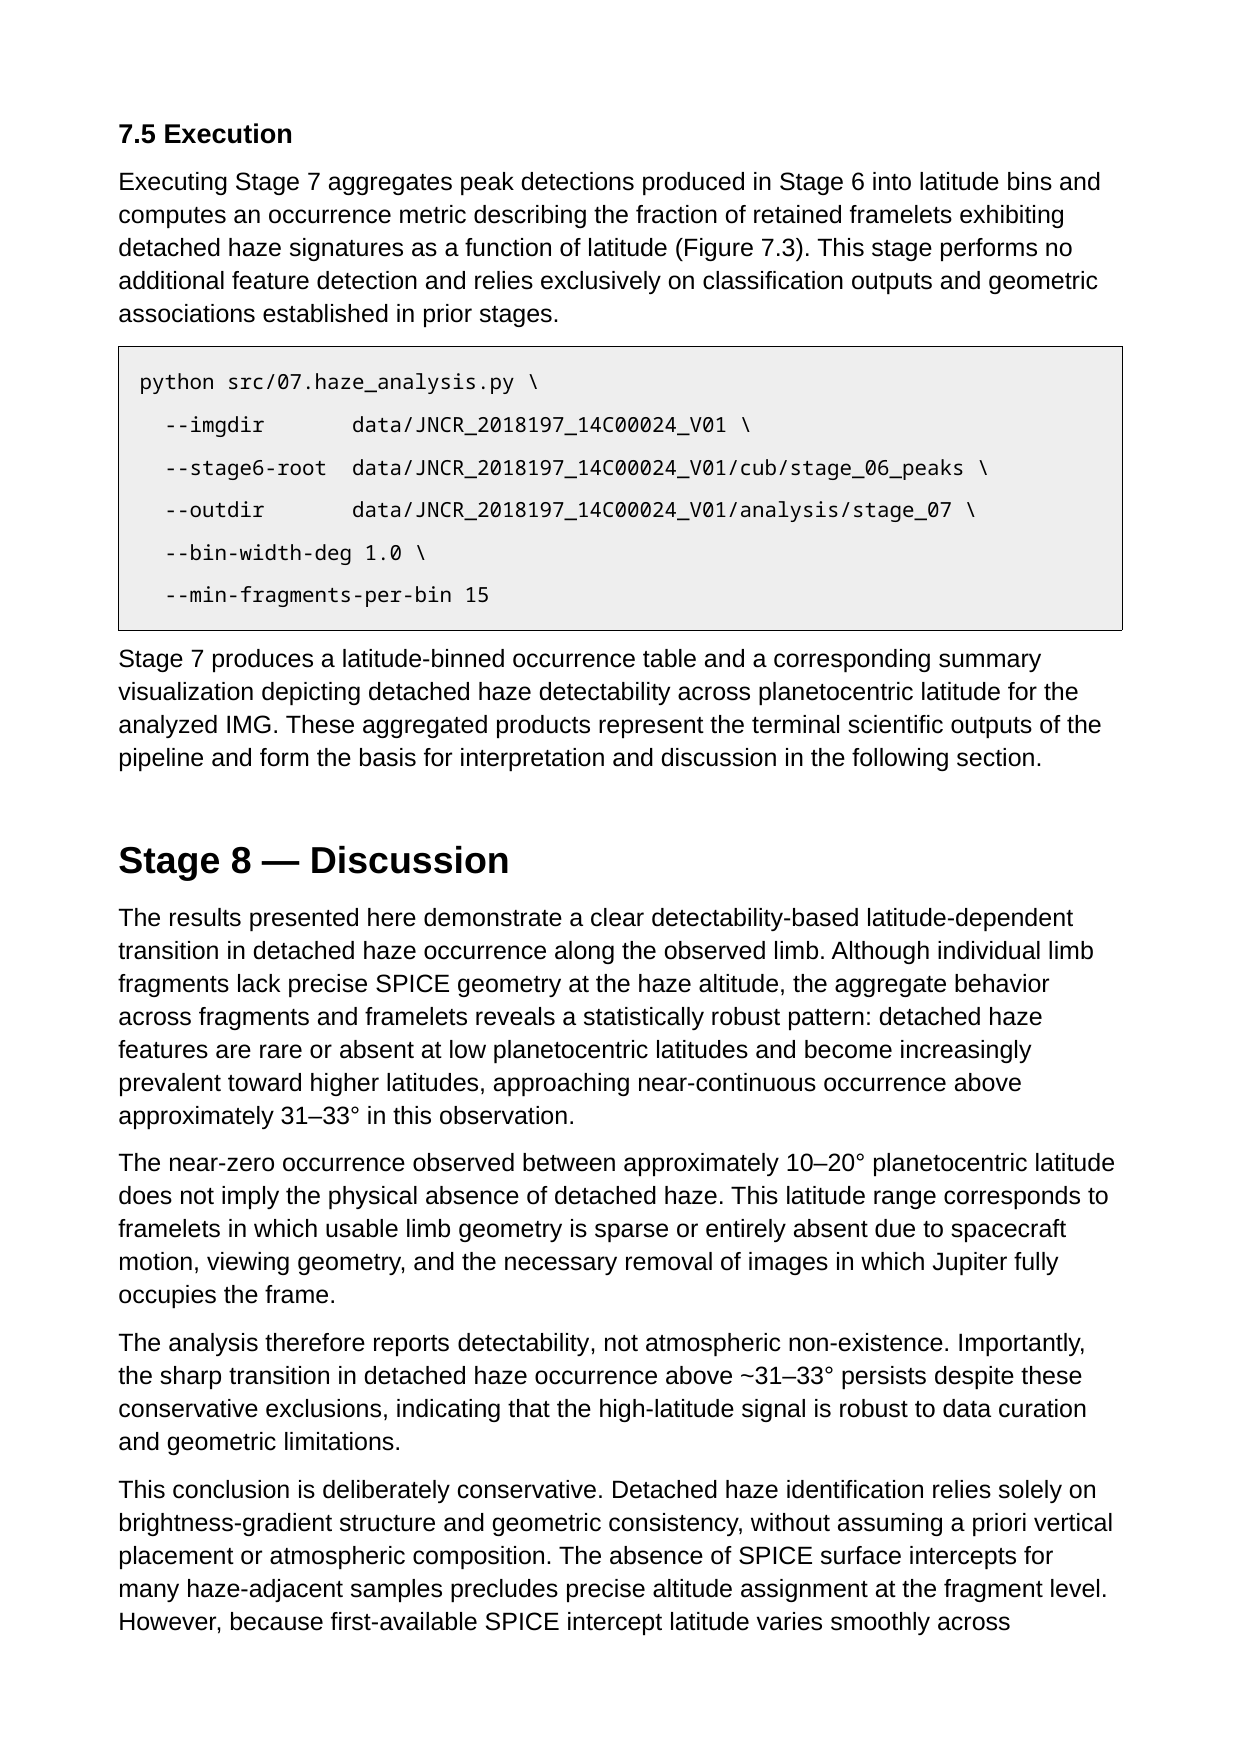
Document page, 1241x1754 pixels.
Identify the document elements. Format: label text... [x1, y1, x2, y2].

text --min-fragments-per-bin 15 [119, 559, 1122, 630]
text --imgdir data/JNCR_2018197_14C00024_V01 \ [119, 389, 1122, 431]
text This conclusion is deliberately conservative. Detached haze identification relies solely on brightness-gradient structure and geometric consistency, without assuming a priori vertical placement or atmospheric composition. The absence of SPICE surface intercepts for many haze-adjacent samples precludes precise altitude assignment at the fragment level. However, because first-available SPICE intercept latitude varies smoothly across [118, 1475, 1122, 1636]
text The analysis therefore reports detectability, not atmospheric non-existence. Importantly, the sharp transition in detached haze occurrence above ~31–33° persists despite these conservative exclusions, indicating that the high-latitude signal is robust to data curation and geometric limitations. [118, 1328, 1122, 1456]
text --outdir data/JNCR_2018197_14C00024_V01/analysis/stage_07 \ [119, 474, 1122, 517]
subtitle 7.5 Execution [118, 118, 1122, 149]
text The near-zero occurrence observed between approximately 10–20° planetocentric latitude does not imply the physical absence of detached haze. This latitude range corresponds to framelets in which usable limb geometry is sparse or entirely absent due to spacecraft motion, viewing geometry, and the necessary removal of images in which Jupiter fully occupies the frame. [118, 1148, 1122, 1309]
text Stage 8 — Discussion [118, 838, 1122, 882]
text Stage 7 produces a latitude-binned occurrence table and a corresponding summary visualization depicting detached haze detectability across planetocentric latitude for the analyzed IMG. These aggregated products represent the terminal scientific outputs of the pipeline and form the basis for interpretation and discussion in the following section. [118, 644, 1122, 772]
text python src/07.haze_analysis.py \ [119, 347, 1122, 389]
text Executing Stage 7 aggregates peak detections produced in Stage 6 into latitude bins and computes an occurrence metric describing the fraction of retained framelets exhibiting detached haze signatures as a function of latitude (Figure 7.3). This stage performs no additional feature detection and relies exclusively on classification outputs and geometric associations established in prior stages. [118, 167, 1122, 327]
text --bin-width-deg 1.0 \ [119, 517, 1122, 559]
text --stage6-root data/JNCR_2018197_14C00024_V01/cub/stage_06_peaks \ [119, 431, 1122, 474]
text The results presented here demonstrate a clear detectability-based latitude-dependent transition in detached haze occurrence along the observed limb. Although individual limb fragments lack precise SPICE geometry at the haze altitude, the aggregate behavior across fragments and framelets reveals a statistically robust pattern: detached haze features are rare or absent at low planetocentric latitudes and become increasingly prevalent toward higher latitudes, approaching near-continuous occurrence above approximately 31–33° in this observation. [118, 903, 1122, 1129]
